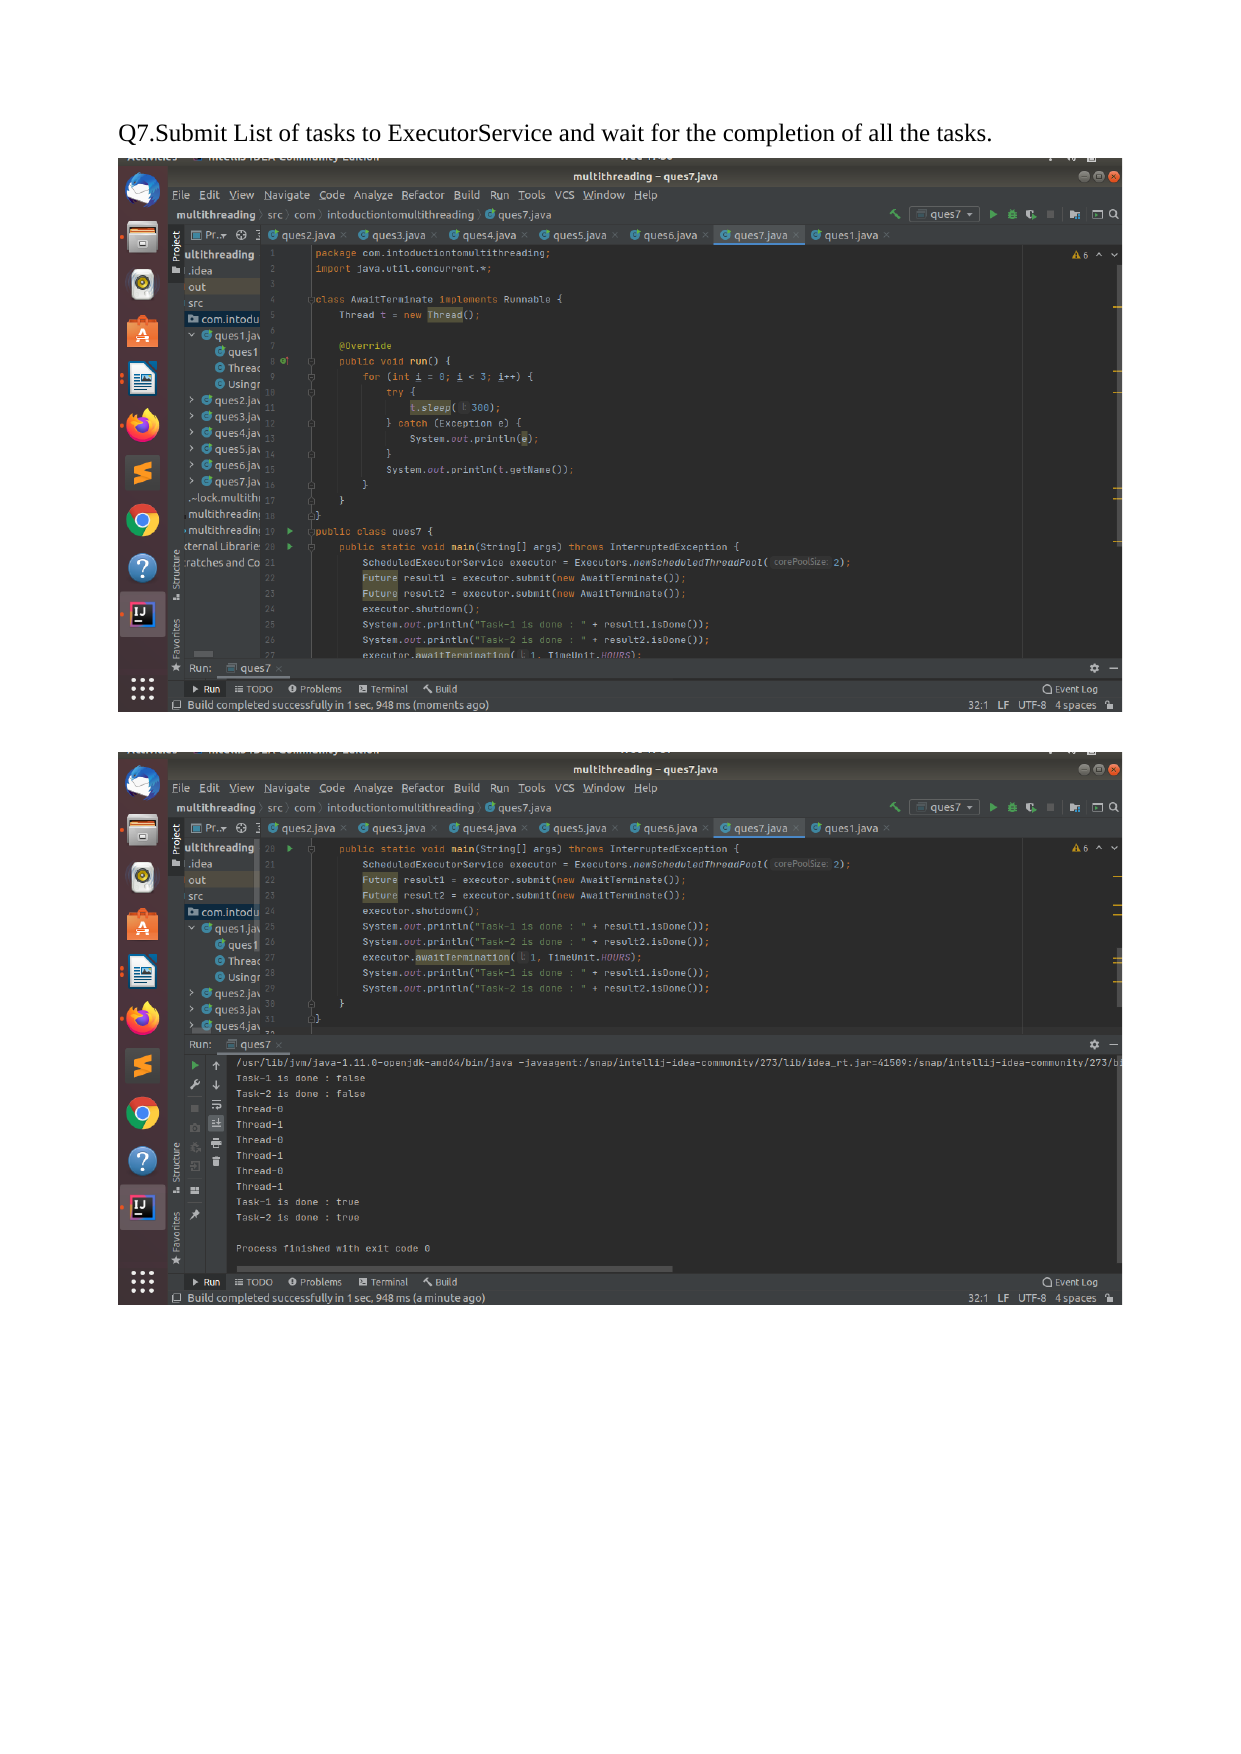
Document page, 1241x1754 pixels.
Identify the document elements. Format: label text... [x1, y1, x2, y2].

picture [118, 158, 1123, 712]
picture [118, 752, 1123, 1305]
text Q7.Submit List of tasks to ExecutorService and wait for the completion of all the tasks. [118, 118, 1122, 147]
